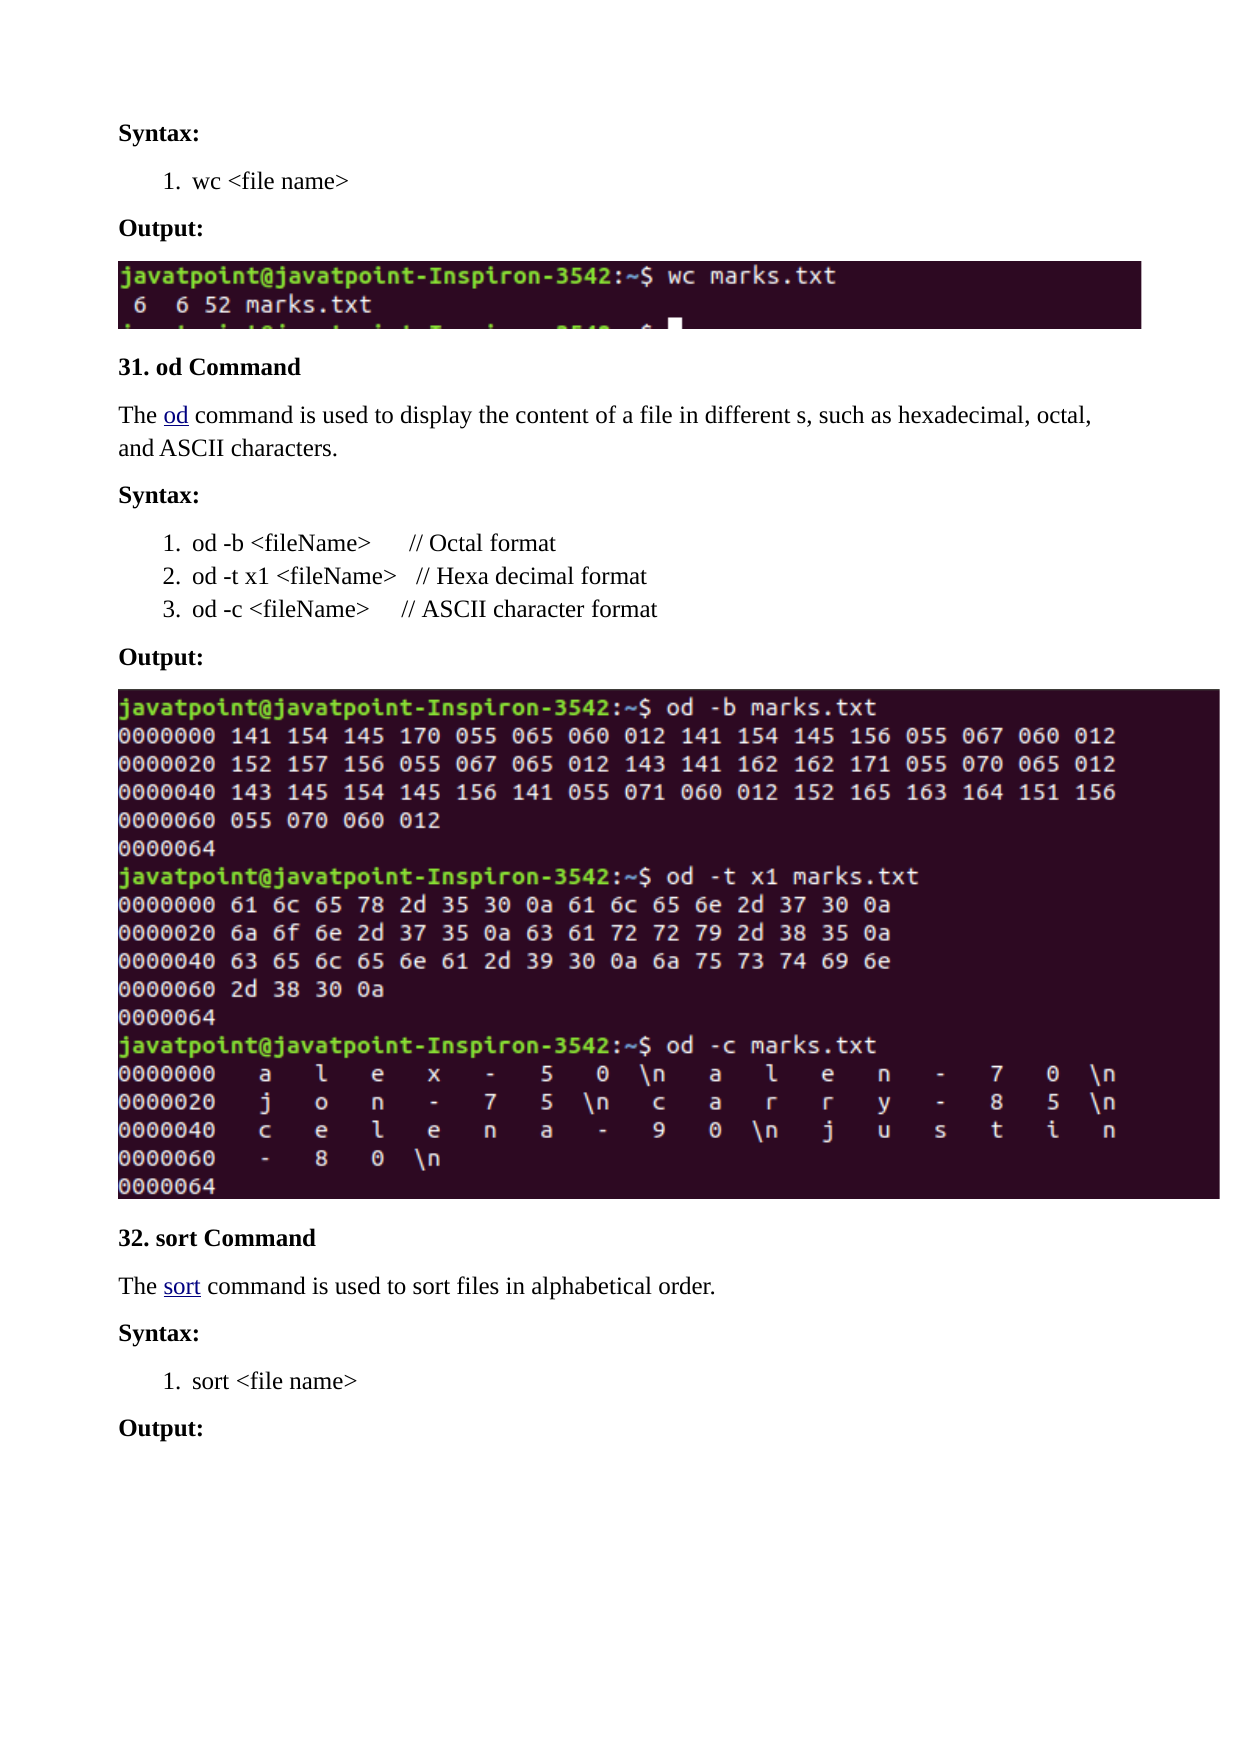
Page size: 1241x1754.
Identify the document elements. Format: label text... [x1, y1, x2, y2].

list od -c <fileName> // ASCII character format [162, 594, 1122, 623]
text 31. od Command [118, 352, 1122, 381]
text Syntax: [118, 118, 1122, 147]
list sort <file name> [162, 1366, 1122, 1395]
text The sort command is used to sort files in alphabetical order. [118, 1271, 1122, 1299]
list od -b <fileName> // Octal format [162, 528, 1122, 557]
text Output: [118, 213, 1122, 242]
picture [118, 261, 1142, 329]
text Output: [118, 1413, 1122, 1442]
list od -t x1 <fileName> // Hexa decimal format [162, 561, 1122, 590]
text Output: [118, 642, 1122, 671]
text Syntax: [118, 481, 1122, 509]
text Syntax: [118, 1318, 1122, 1347]
list wc <file name> [162, 166, 1122, 194]
text 32. sort Command [118, 1223, 1122, 1252]
picture [118, 689, 1220, 1199]
text The od command is used to display the content of a file in different s, such as hexadecimal, octal, and ASCII characters. [118, 400, 1122, 462]
